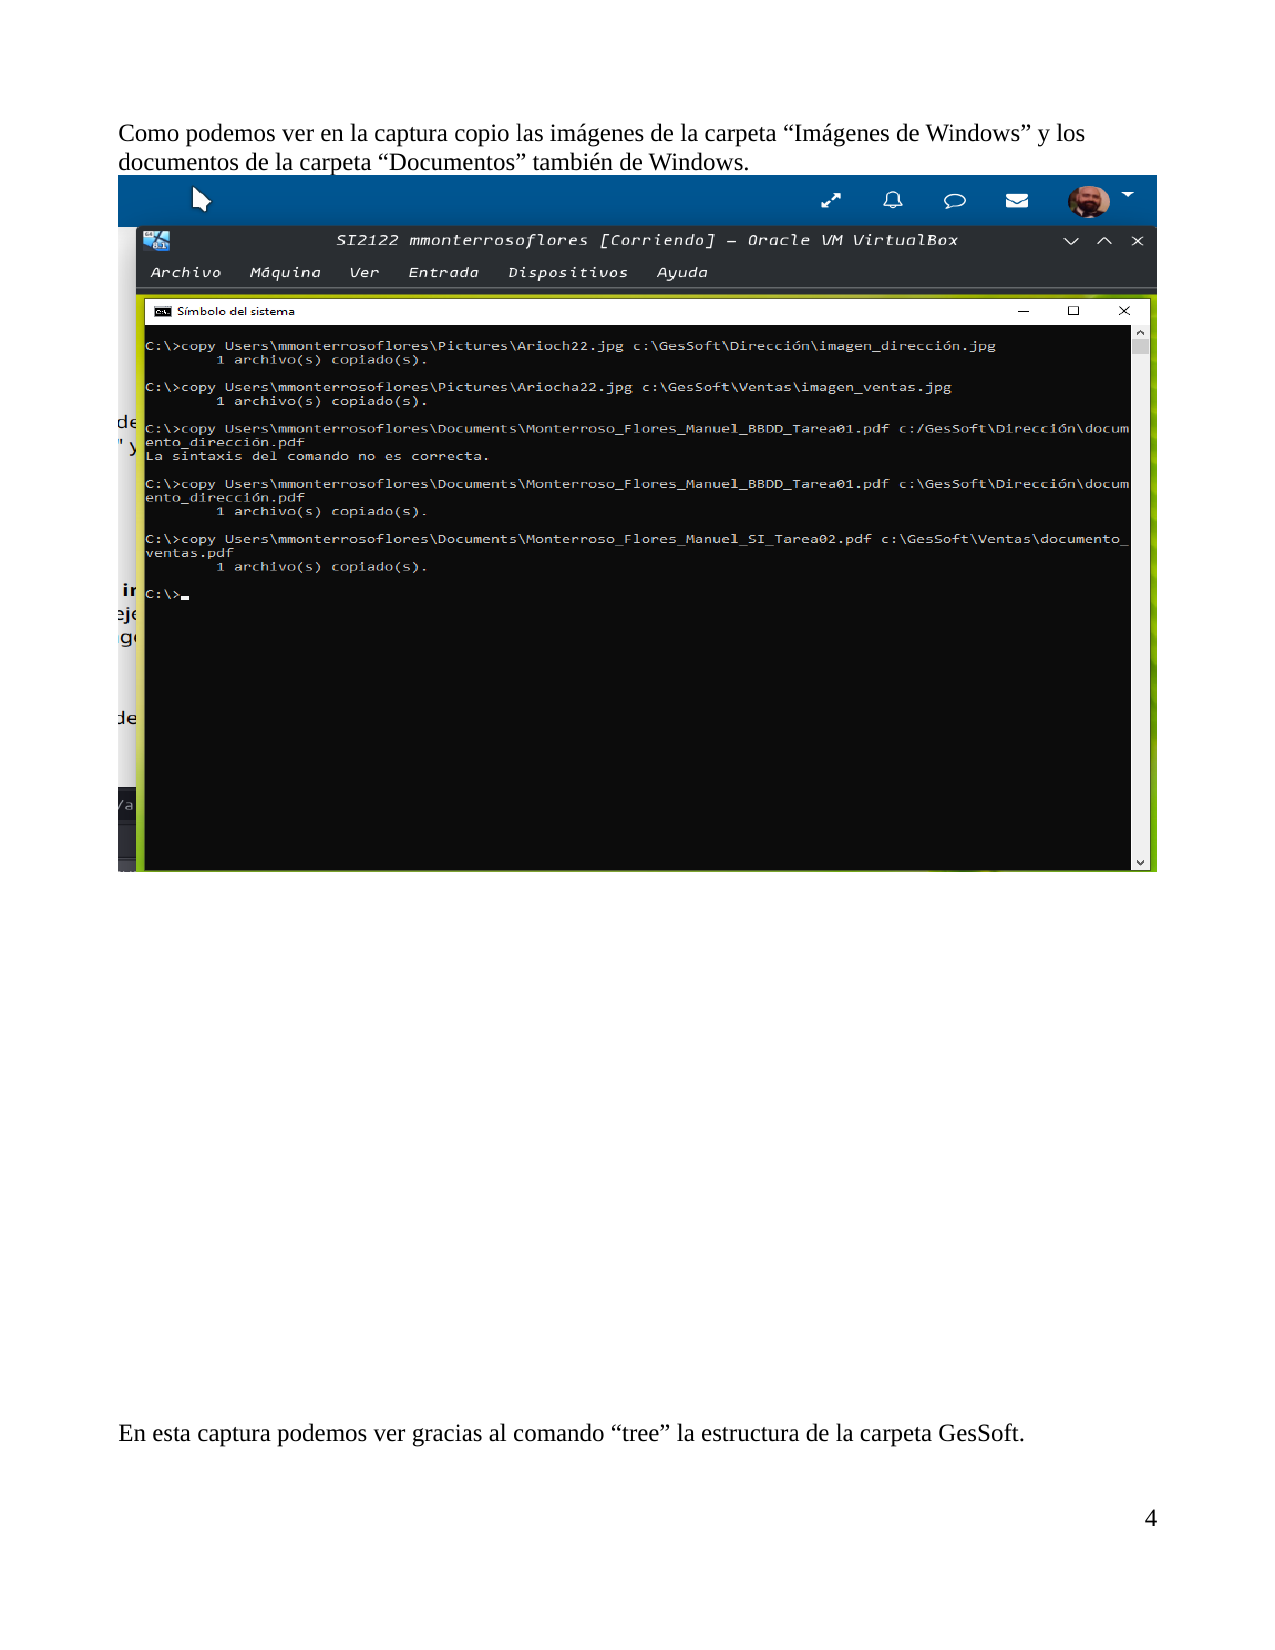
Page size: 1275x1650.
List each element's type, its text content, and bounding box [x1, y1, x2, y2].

table_header [118, 872, 1157, 901]
picture [118, 175, 1157, 872]
text Como podemos ver en la captura copio las imágenes de la carpeta “Imágenes de Windows” y los documentos de la carpeta “Documentos” también de Windows. [118, 118, 1157, 175]
text En esta captura podemos ver gracias al comando “tree” la estructura de la carpeta GesSoft. [118, 1418, 1157, 1447]
